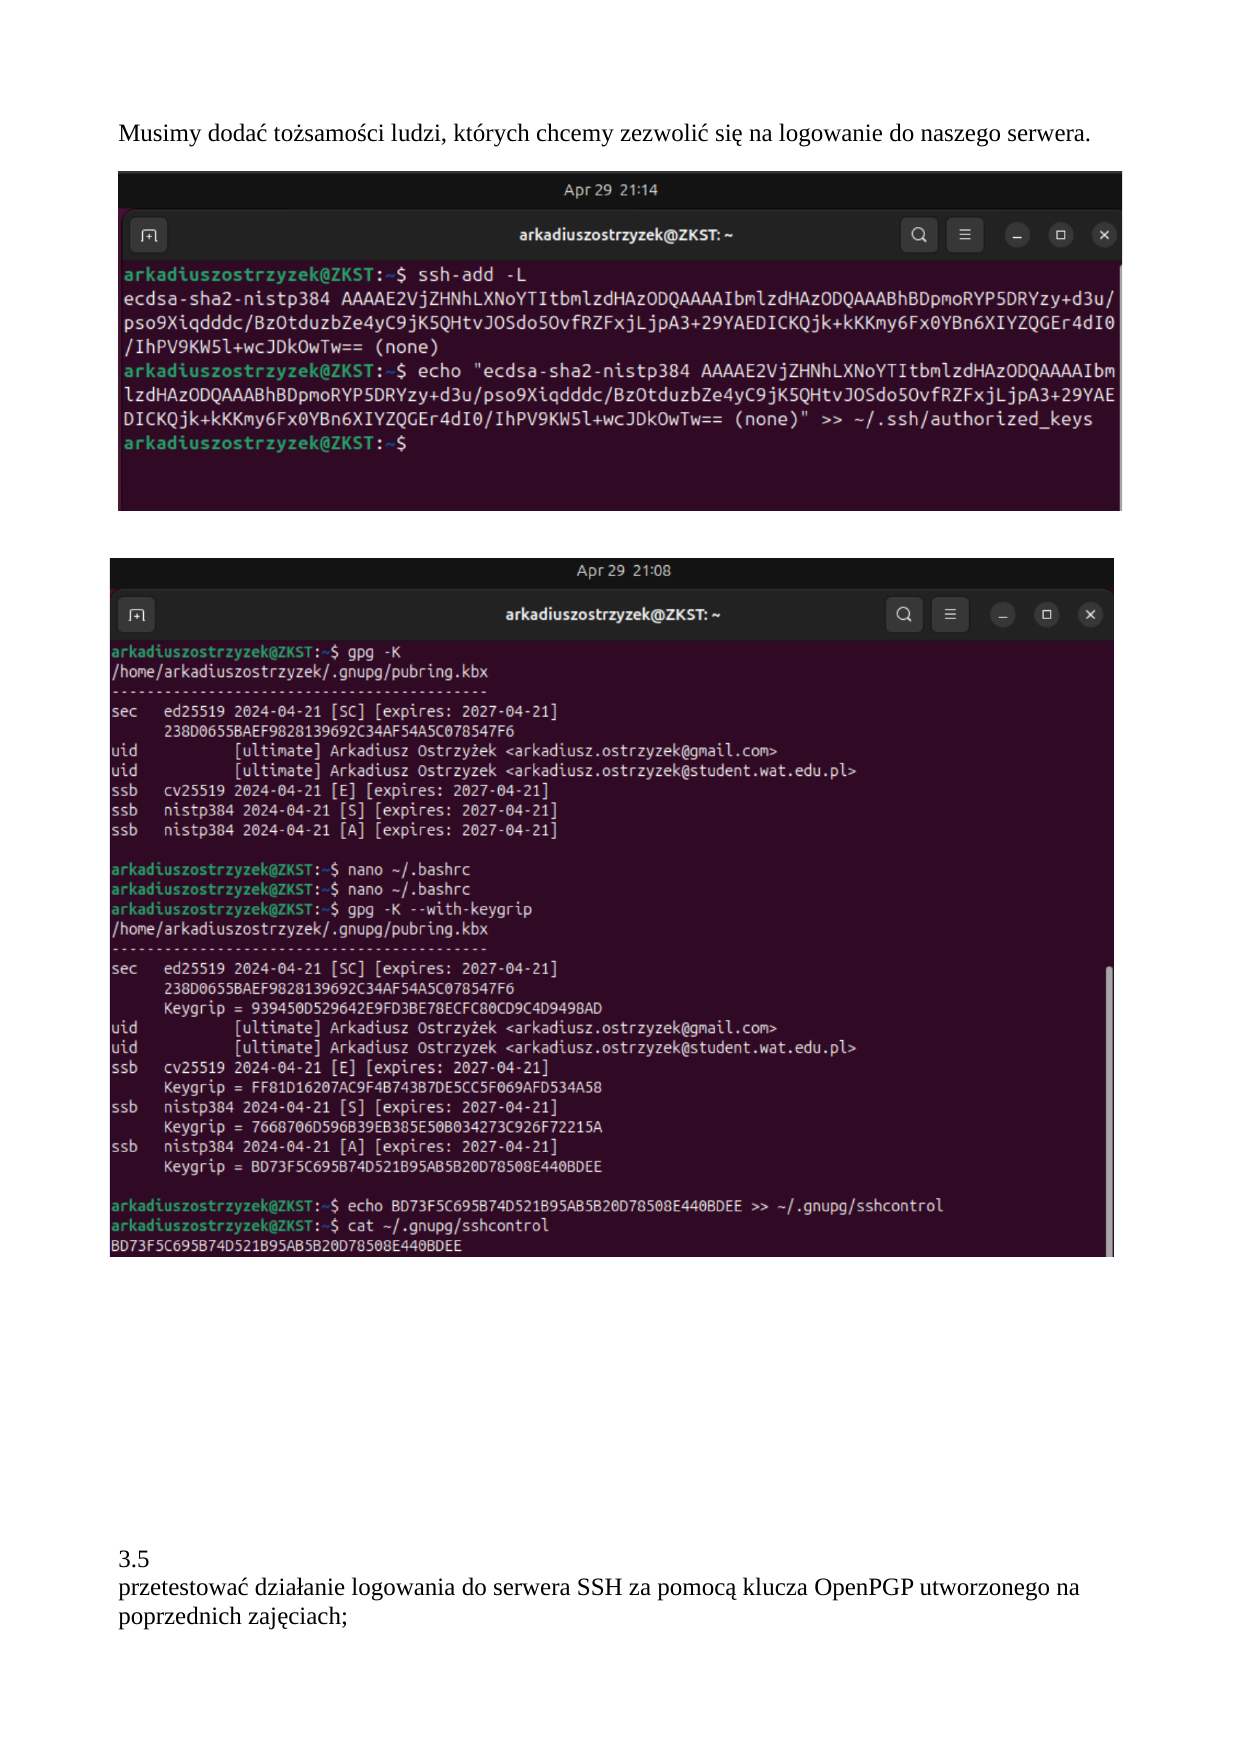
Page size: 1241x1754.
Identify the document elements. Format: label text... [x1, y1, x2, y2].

text 3.5 [118, 1544, 1122, 1572]
picture [109, 558, 1114, 1257]
picture [118, 171, 1123, 511]
text przetestować działanie logowania do serwera SSH za pomocą klucza OpenPGP utworzonego na poprzednich zajęciach; [118, 1572, 1122, 1630]
text Musimy dodać tożsamości ludzi, których chcemy zezwolić się na logowanie do naszego serwera. [118, 118, 1122, 147]
